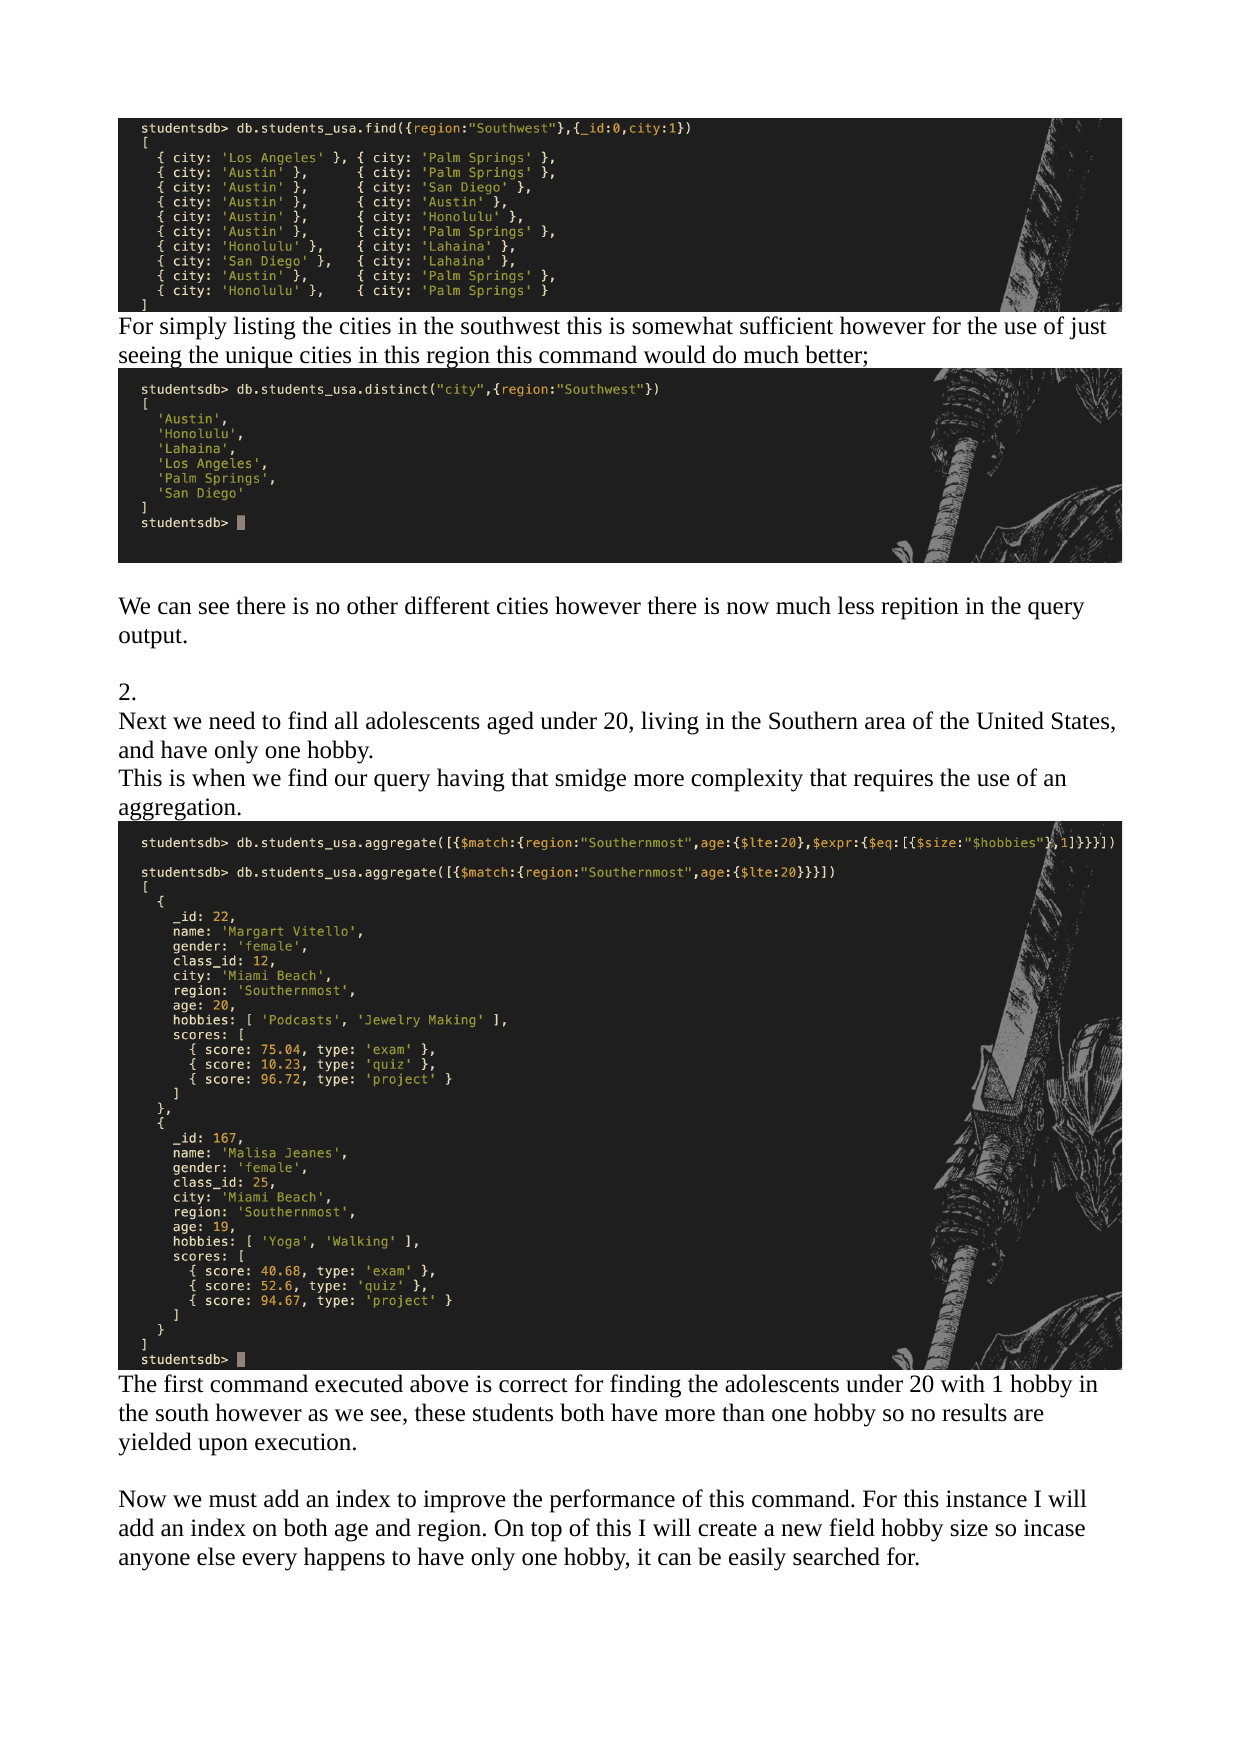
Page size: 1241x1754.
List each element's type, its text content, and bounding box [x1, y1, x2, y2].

text Next we need to find all adolescents aged under 20, living in the Southern area of the United States, and have only one hobby. [118, 706, 1122, 763]
text For simply listing the cities in the southwest this is somewhat sufficient however for the use of just seeing the unique cities in this region this command would do much better; [118, 312, 1122, 368]
picture [118, 118, 1123, 312]
text 2. [118, 677, 1122, 706]
text The first command executed above is correct for finding the adolescents under 20 with 1 hobby in the south however as we see, these students both have more than one hobby so no results are yielded upon execution. [118, 1370, 1122, 1456]
text We can see there is no other different cities however there is now much less repition in the query output. [118, 591, 1122, 648]
picture [118, 821, 1123, 1370]
text This is when we find our query having that smidge more complexity that requires the use of an aggregation. [118, 763, 1122, 821]
text Now we must add an index to improve the performance of this command. For this instance I will add an index on both age and region. On top of this I will create a new field hobby size so incase anyone else every happens to have only one hobby, it can be easily searched for. [118, 1484, 1122, 1571]
picture [118, 368, 1123, 563]
